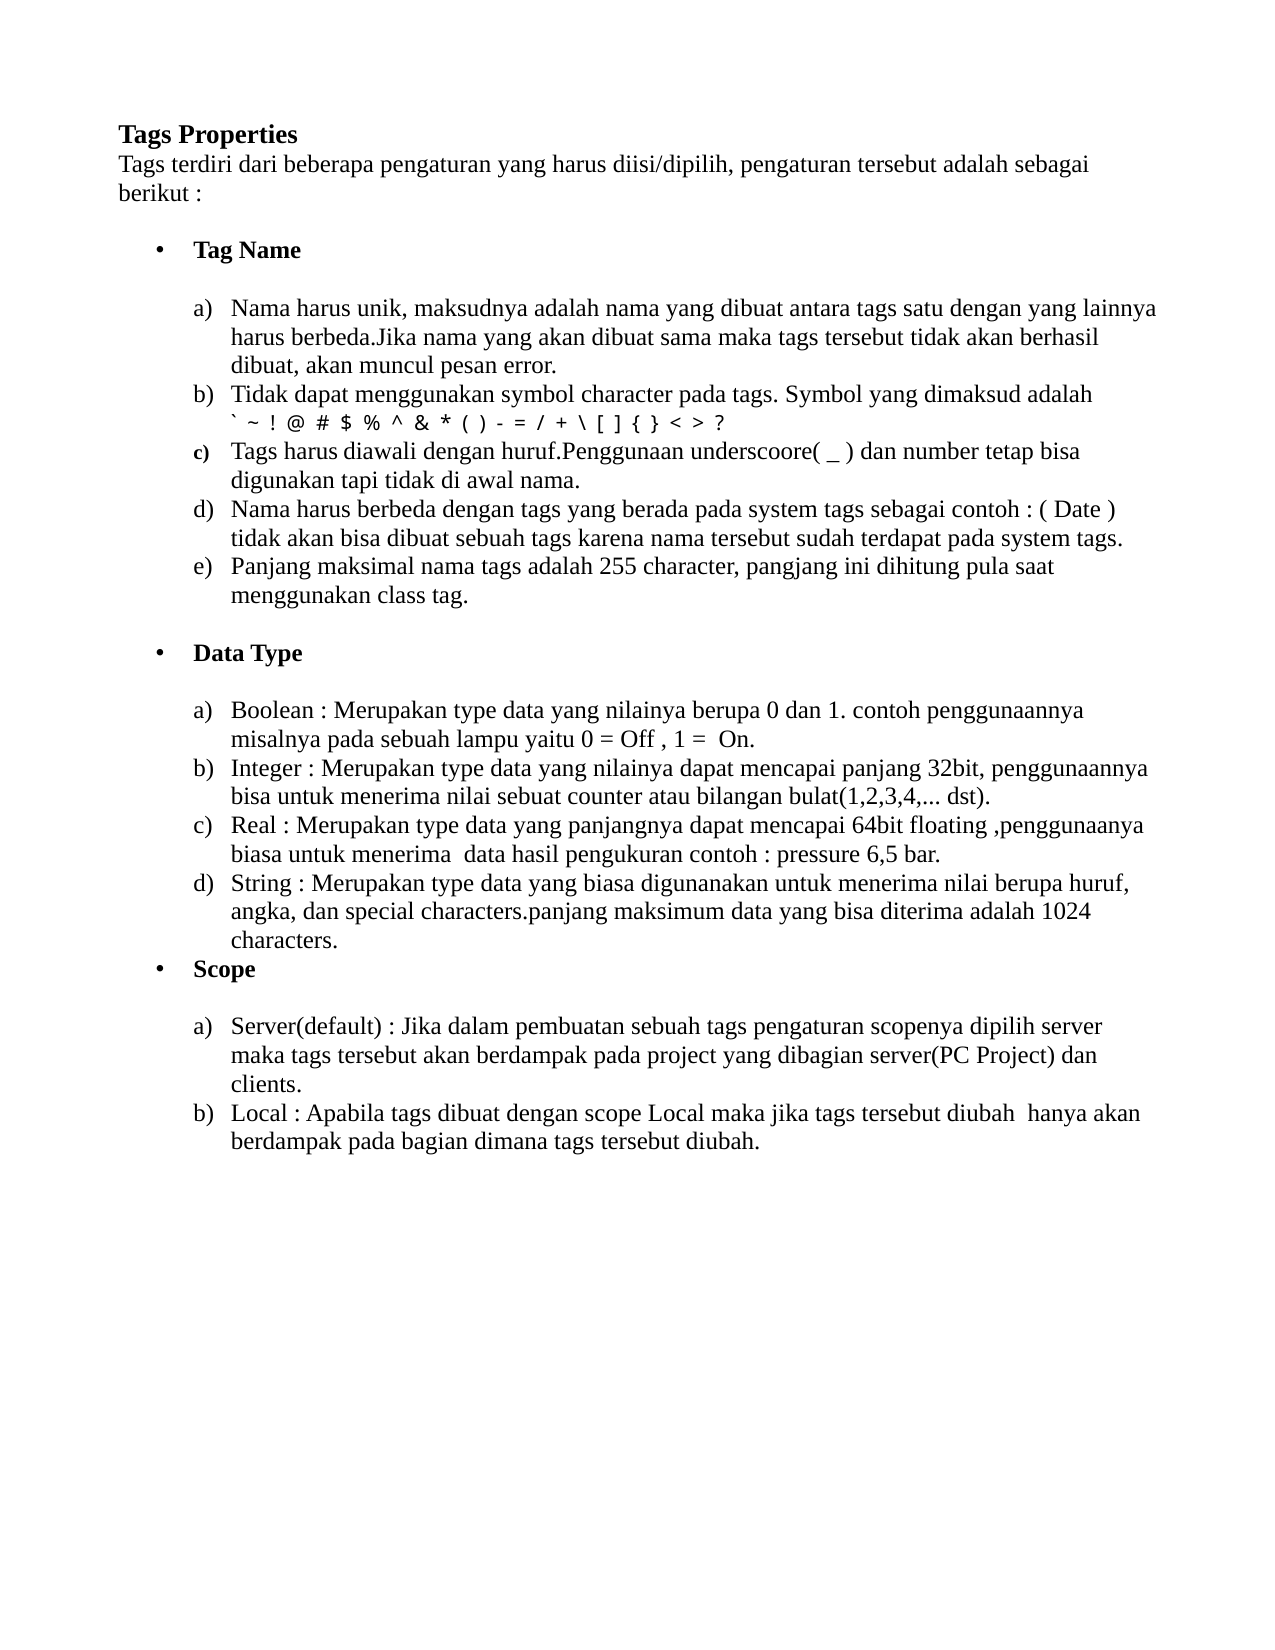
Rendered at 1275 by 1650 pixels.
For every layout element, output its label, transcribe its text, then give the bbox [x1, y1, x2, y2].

list Nama harus unik, maksudnya adalah nama yang dibuat antara tags satu dengan yang lainnya harus berbeda.Jika nama yang akan dibuat sama maka tags tersebut tidak akan berhasil dibuat, akan muncul pesan error. [193, 293, 1157, 379]
list Server(default) : Jika dalam pembuatan sebuah tags pengaturan scopenya dipilih server maka tags tersebut akan berdampak pada project yang dibagian server(PC Project) dan clients. [193, 1011, 1157, 1098]
text Tags Properties [118, 118, 1157, 149]
list Boolean : Merupakan type data yang nilainya berupa 0 dan 1. contoh penggunaannya misalnya pada sebuah lampu yaitu 0 = Off , 1 = On. [193, 695, 1157, 753]
list Data Type [156, 638, 1157, 666]
list Scope [156, 954, 1157, 983]
list ` ~ ! @ # $ % ^ & * ( ) - = / + \ [ ] { } < > ? [193, 408, 1157, 436]
list Tag Name [156, 236, 1157, 264]
list Tags harus diawali dengan huruf.Penggunaan underscoore( _ ) dan number tetap bisa digunakan tapi tidak di awal nama. [193, 436, 1157, 494]
list Tidak dapat menggunakan symbol character pada tags. Symbol yang dimaksud adalah [193, 379, 1157, 408]
list Panjang maksimal nama tags adalah 255 character, pangjang ini dihitung pula saat menggunakan class tag. [193, 551, 1157, 609]
list Real : Merupakan type data yang panjangnya dapat mencapai 64bit floating ,penggunaanya biasa untuk menerima data hasil pengukuran contoh : pressure 6,5 bar. [193, 810, 1157, 868]
list Integer : Merupakan type data yang nilainya dapat mencapai panjang 32bit, penggunaannya bisa untuk menerima nilai sebuat counter atau bilangan bulat(1,2,3,4,... dst). [193, 753, 1157, 810]
text Tags terdiri dari beberapa pengaturan yang harus diisi/dipilih, pengaturan tersebut adalah sebagai berikut : [118, 149, 1157, 207]
list Nama harus berbeda dengan tags yang berada pada system tags sebagai contoh : ( Date ) tidak akan bisa dibuat sebuah tags karena nama tersebut sudah terdapat pada system tags. [193, 494, 1157, 551]
list String : Merupakan type data yang biasa digunanakan untuk menerima nilai berupa huruf, angka, dan special characters.panjang maksimum data yang bisa diterima adalah 1024 characters. [193, 868, 1157, 954]
list Local : Apabila tags dibuat dengan scope Local maka jika tags tersebut diubah hanya akan berdampak pada bagian dimana tags tersebut diubah. [193, 1098, 1157, 1155]
